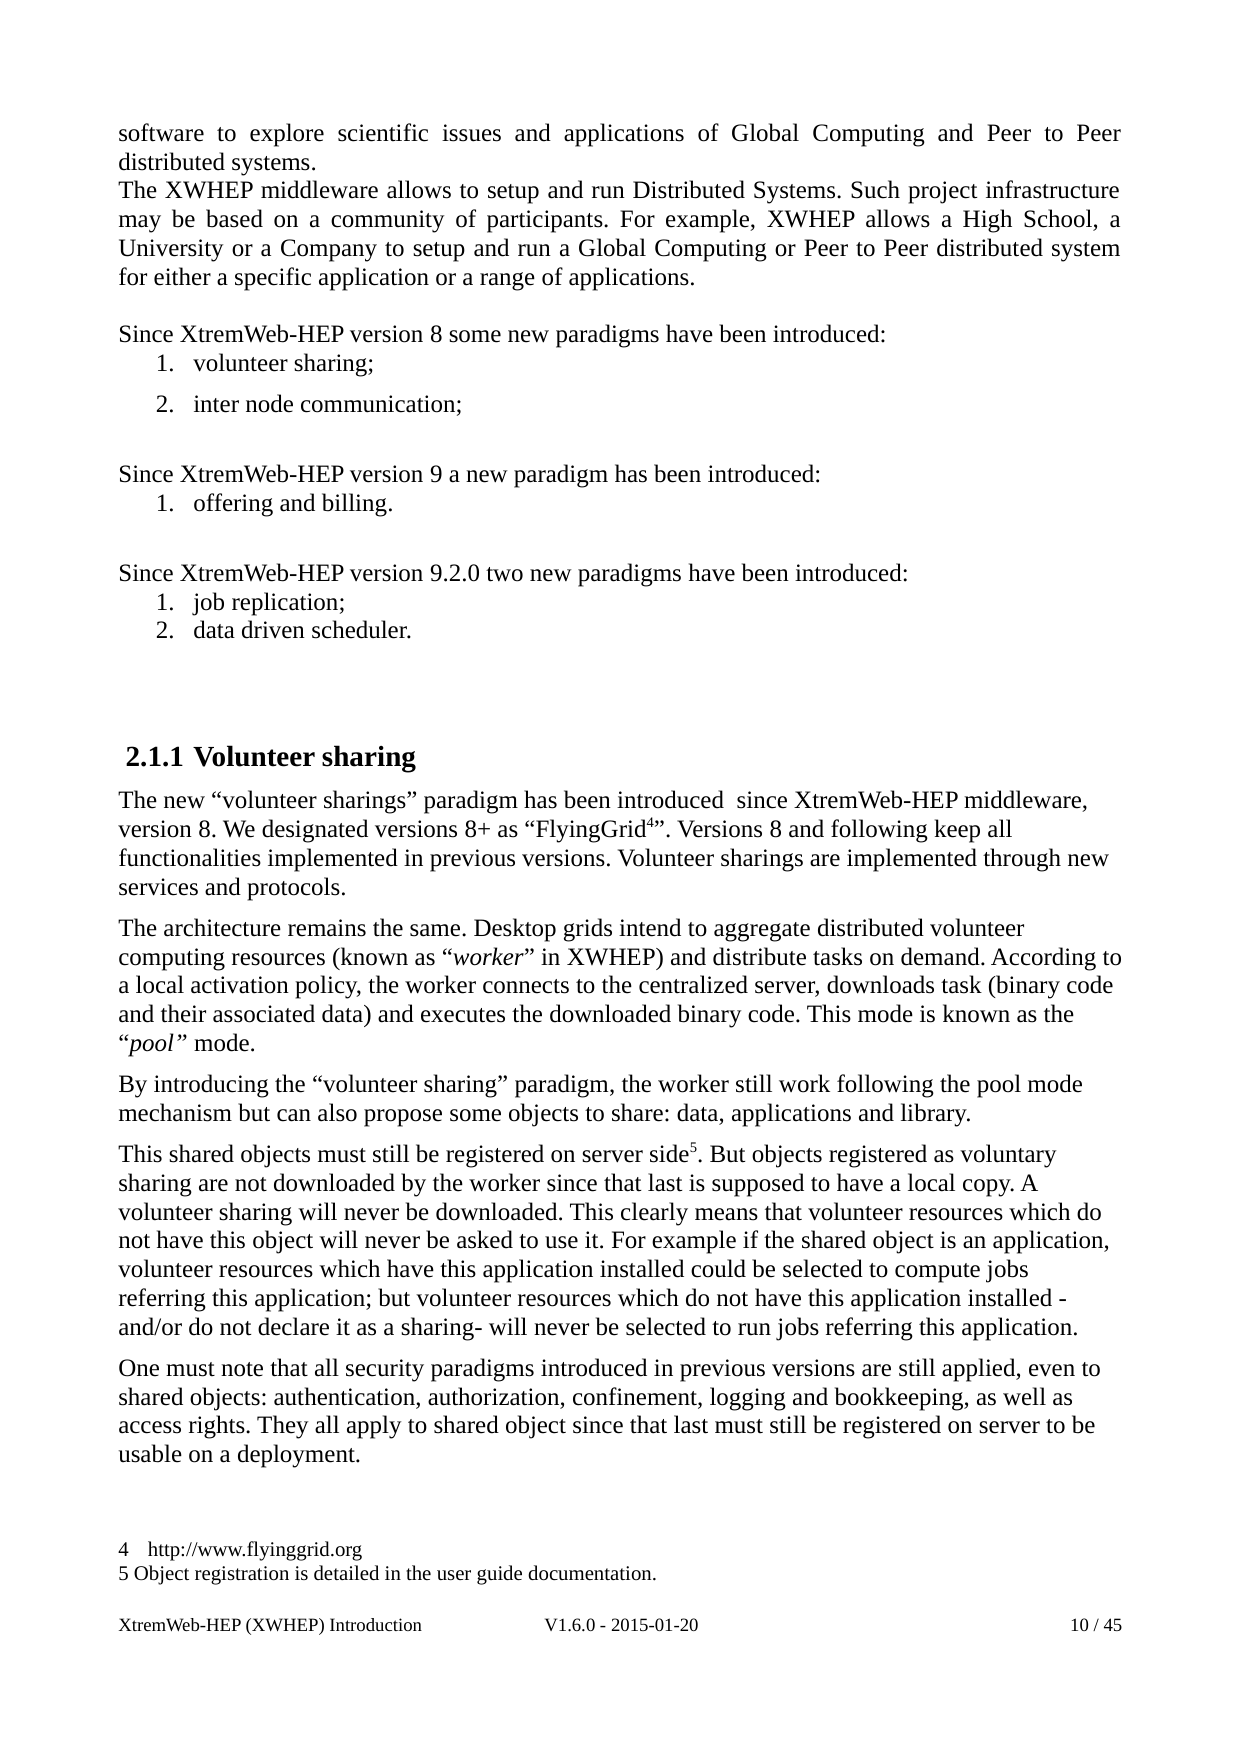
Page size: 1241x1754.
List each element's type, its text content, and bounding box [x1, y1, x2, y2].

text This shared objects must still be registered on server side. But objects registered as voluntary sharing are not downloaded by the worker since that last is supposed to have a local copy. A volunteer sharing will never be downloaded. This clearly means that volunteer resources which do not have this object will never be asked to use it. For example if the shared object is an application, volunteer resources which have this application installed could be selected to compute jobs referring this application; but volunteer resources which do not have this application installed -and/or do not declare it as a sharing- will never be selected to run jobs referring this application. [118, 1139, 1122, 1340]
text Since XtremWeb-HEP version 8 some new paradigms have been introduced: [118, 319, 1122, 348]
text One must note that all security paradigms introduced in previous versions are still applied, even to shared objects: authentication, authorization, confinement, logging and bookkeeping, as well as access rights. They all apply to shared object since that last must still be registered on server to be usable on a deployment. [118, 1353, 1122, 1468]
list job replication; [156, 587, 1122, 616]
list data driven scheduler. [156, 616, 1122, 644]
text Object registration is detailed in the user guide documentation. [118, 1561, 1122, 1585]
text The new “volunteer sharings” paradigm has been introduced since XtremWeb-HEP middleware, version 8. We designated versions 8+ as “FlyingGrid”. Versions 8 and following keep all functionalities implemented in previous versions. Volunteer sharings are implemented through new services and protocols. [118, 785, 1122, 900]
text Since XtremWeb-HEP version 9 a new paradigm has been introduced: [118, 459, 1122, 488]
subtitle Volunteer sharing [118, 739, 1122, 773]
list volunteer sharing; [156, 348, 1122, 377]
list inter node communication; [156, 389, 1122, 418]
text software to explore scientific issues and applications of Global Computing and Peer to Peer distributed systems. [118, 118, 1122, 176]
text The architecture remains the same. Desktop grids intend to aggregate distributed volunteer computing resources (known as “worker” in XWHEP) and distribute tasks on demand. According to a local activation policy, the worker connects to the centralized server, downloads task (binary code and their associated data) and executes the downloaded binary code. This mode is known as the “pool” mode. [118, 913, 1122, 1057]
text Since XtremWeb-HEP version 9.2.0 two new paradigms have been introduced: [118, 558, 1122, 587]
text The XWHEP middleware allows to setup and run Distributed Systems. Such project infrastructure may be based on a community of participants. For example, XWHEP allows a High School, a University or a Company to setup and run a Global Computing or Peer to Peer distributed system for either a specific application or a range of applications. [118, 176, 1122, 291]
list offering and billing. [156, 488, 1122, 517]
text By introducing the “volunteer sharing” paradigm, the worker still work following the pool mode mechanism but can also propose some objects to share: data, applications and library. [118, 1069, 1122, 1127]
text http://www.flyinggrid.org [118, 1537, 1122, 1561]
